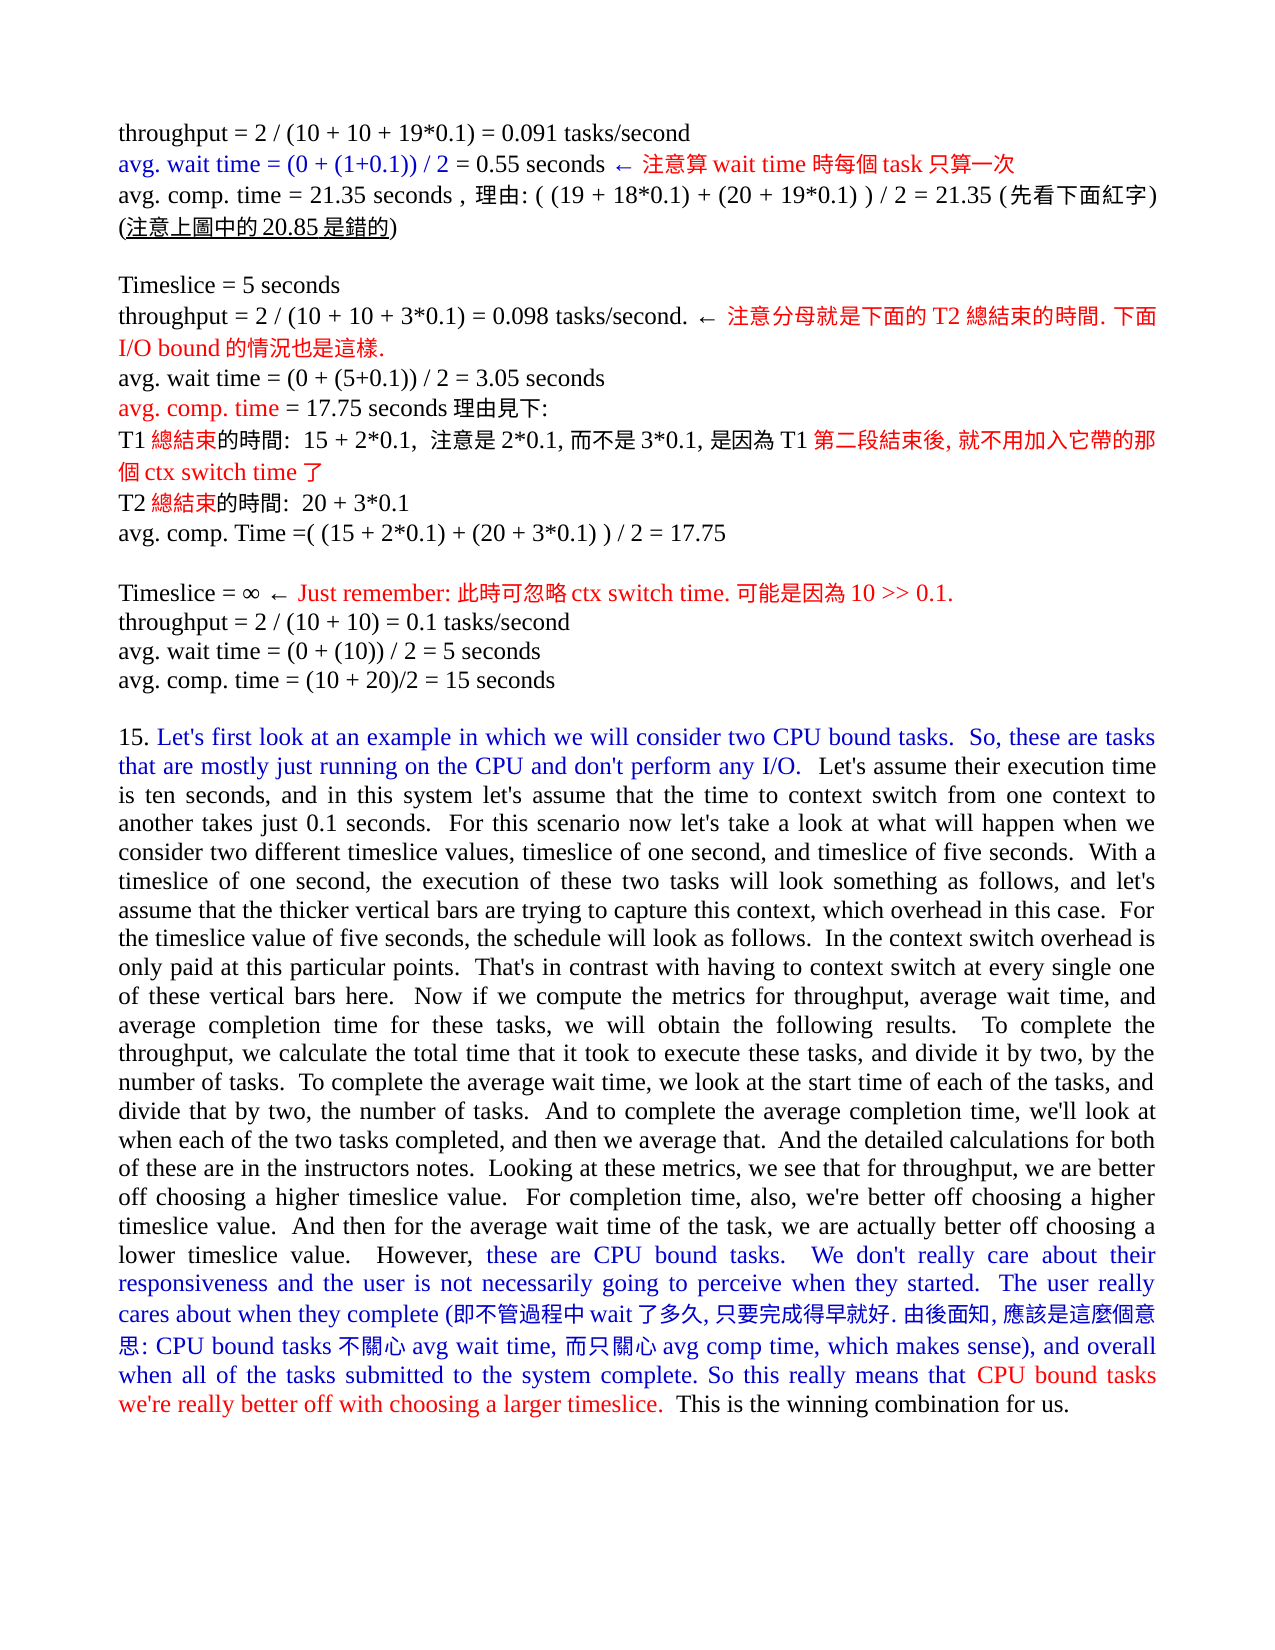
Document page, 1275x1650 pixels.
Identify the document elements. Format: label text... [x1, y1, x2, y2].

text avg. wait time = (0 + (10)) / 2 = 5 seconds [118, 636, 1157, 665]
text Timeslice = 5 seconds [118, 271, 1157, 299]
text throughput = 2 / (10 + 10 + 19*0.1) = 0.091 tasks/second [118, 118, 1157, 147]
text avg. comp. time = 21.35 seconds , 理由: ( (19 + 18*0.1) + (20 + 19*0.1) ) / 2 = 21.35 (先看下面紅字) (注意上圖中的20.85是錯的) [118, 178, 1157, 242]
text avg. comp. time = 17.75 seconds 理由見下: [118, 391, 1157, 423]
text avg. comp. time = (10 + 20)/2 = 15 seconds [118, 665, 1157, 693]
text throughput = 2 / (10 + 10) = 0.1 tasks/second [118, 607, 1157, 636]
text Timeslice = ∞ ← Just remember: 此時可忽略ctx switch time. 可能是因為10 >> 0.1. [118, 576, 1157, 607]
text avg. comp. Time =( (15 + 2*0.1) + (20 + 3*0.1) ) / 2 = 17.75 [118, 518, 1157, 547]
text throughput = 2 / (10 + 10 + 3*0.1) = 0.098 tasks/second. ← 注意分母就是下面的T2總結束的時間. 下面I/O bound的情況也是這樣. [118, 299, 1157, 363]
text avg. wait time = (0 + (5+0.1)) / 2 = 3.05 seconds [118, 363, 1157, 391]
text T2總結束的時間: 20 + 3*0.1 [118, 486, 1157, 518]
text 15. Let's first look at an example in which we will consider two CPU bound tasks. So, these are tasks that are mostly just running on the CPU and don't perform any I/O. Let's assume their execution time is ten seconds, and in this system let's assume that the time to context switch from one context to another takes just 0.1 seconds. For this scenario now let's take a look at what will happen when we consider two different timeslice values, timeslice of one second, and timeslice of five seconds. With a timeslice of one second, the execution of these two tasks will look something as follows, and let's assume that the thicker vertical bars are trying to capture this context, which overhead in this case. For the timeslice value of five seconds, the schedule will look as follows. In the context switch overhead is only paid at this particular points. That's in contrast with having to context switch at every single one of these vertical bars here. Now if we compute the metrics for throughput, average wait time, and average completion time for these tasks, we will obtain the following results. To complete the throughput, we calculate the total time that it took to execute these tasks, and divide it by two, by the number of tasks. To complete the average wait time, we look at the start time of each of the tasks, and divide that by two, the number of tasks. And to complete the average completion time, we'll look at when each of the two tasks completed, and then we average that. And the detailed calculations for both of these are in the instructors notes. Looking at these metrics, we see that for throughput, we are better off choosing a higher timeslice value. For completion time, also, we're better off choosing a higher timeslice value. And then for the average wait time of the task, we are actually better off choosing a lower timeslice value. However, these are CPU bound tasks. We don't really care about their responsiveness and the user is not necessarily going to perceive when they started. The user really cares about when they complete (即不管過程中wait了多久, 只要完成得早就好. 由後面知, 應該是這麼個意思: CPU bound tasks不關心avg wait time, 而只關心avg comp time, which makes sense), and overall when all of the tasks submitted to the system complete. So this really means that CPU bound tasks we're really better off with choosing a larger timeslice. This is the winning combination for us. [118, 722, 1157, 1418]
text T1總結束的時間: 15 + 2*0.1, 注意是2*0.1, 而不是3*0.1, 是因為T1第二段結束後, 就不用加入它帶的那個ctx switch time了 [118, 423, 1157, 486]
text avg. wait time = (0 + (1+0.1)) / 2 = 0.55 seconds ← 注意算wait time 時每個task只算一次 [118, 147, 1157, 178]
